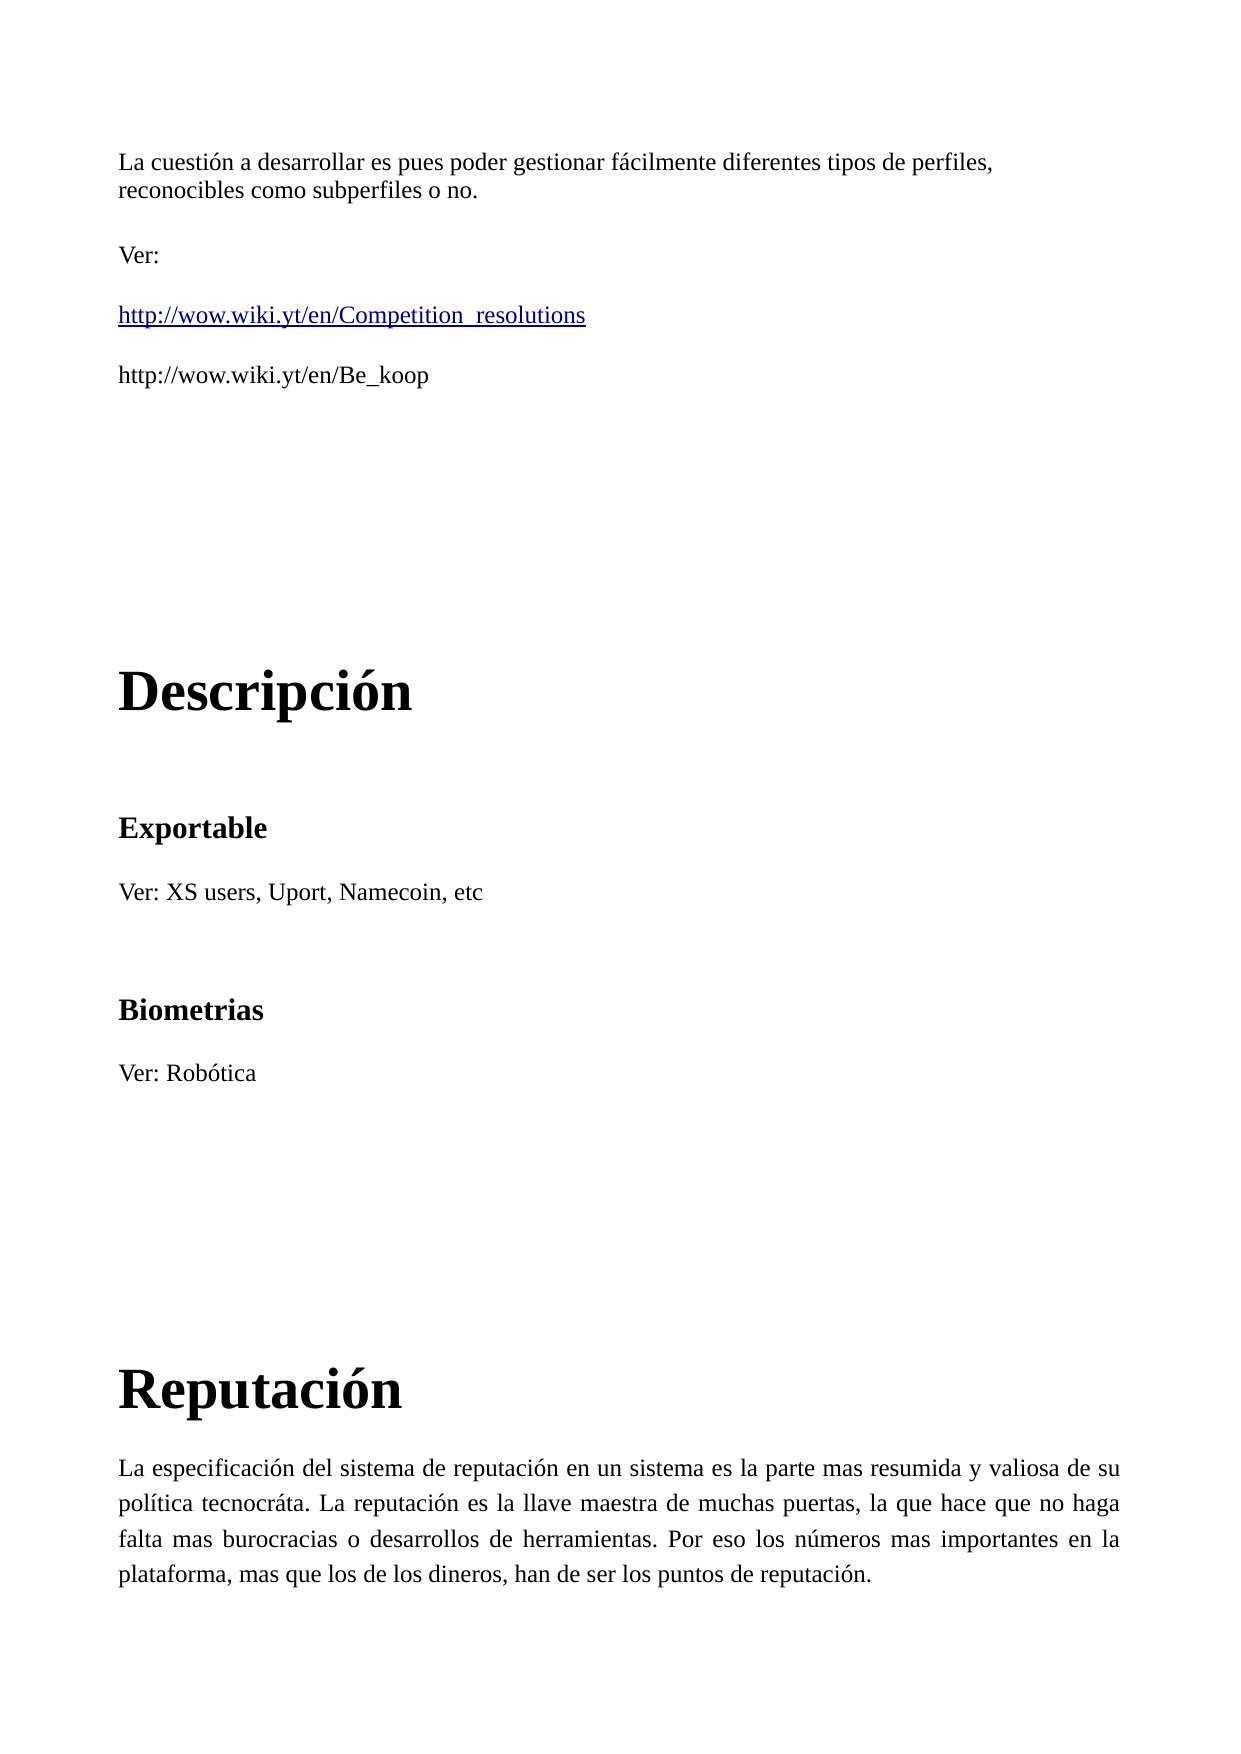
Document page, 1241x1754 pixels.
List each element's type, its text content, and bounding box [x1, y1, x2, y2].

text Reputación [118, 1354, 1122, 1421]
text http://wow.wiki.yt/en/Competition_resolutions [118, 293, 1122, 329]
text Biometrias [118, 991, 1122, 1027]
text Ver: XS users, Uport, Namecoin, etc [118, 870, 1122, 905]
text La cuestión a desarrollar es pues poder gestionar fácilmente diferentes tipos de perfiles, reconocibles como subperfiles o no. [118, 147, 1122, 204]
text Ver: [118, 233, 1122, 268]
text Ver: Robótica [118, 1052, 1122, 1087]
text http://wow.wiki.yt/en/Be_koop [118, 354, 1122, 389]
text Descripción [118, 656, 1122, 723]
text Exportable [118, 809, 1122, 845]
text La especificación del sistema de reputación en un sistema es la parte mas resumida y valiosa de su política tecnocráta. La reputación es la llave maestra de muchas puertas, la que hace que no haga falta mas burocracias o desarrollos de herramientas. Por eso los números mas importantes en la plataforma, mas que los de los dineros, han de ser los puntos de reputación. [118, 1446, 1122, 1588]
